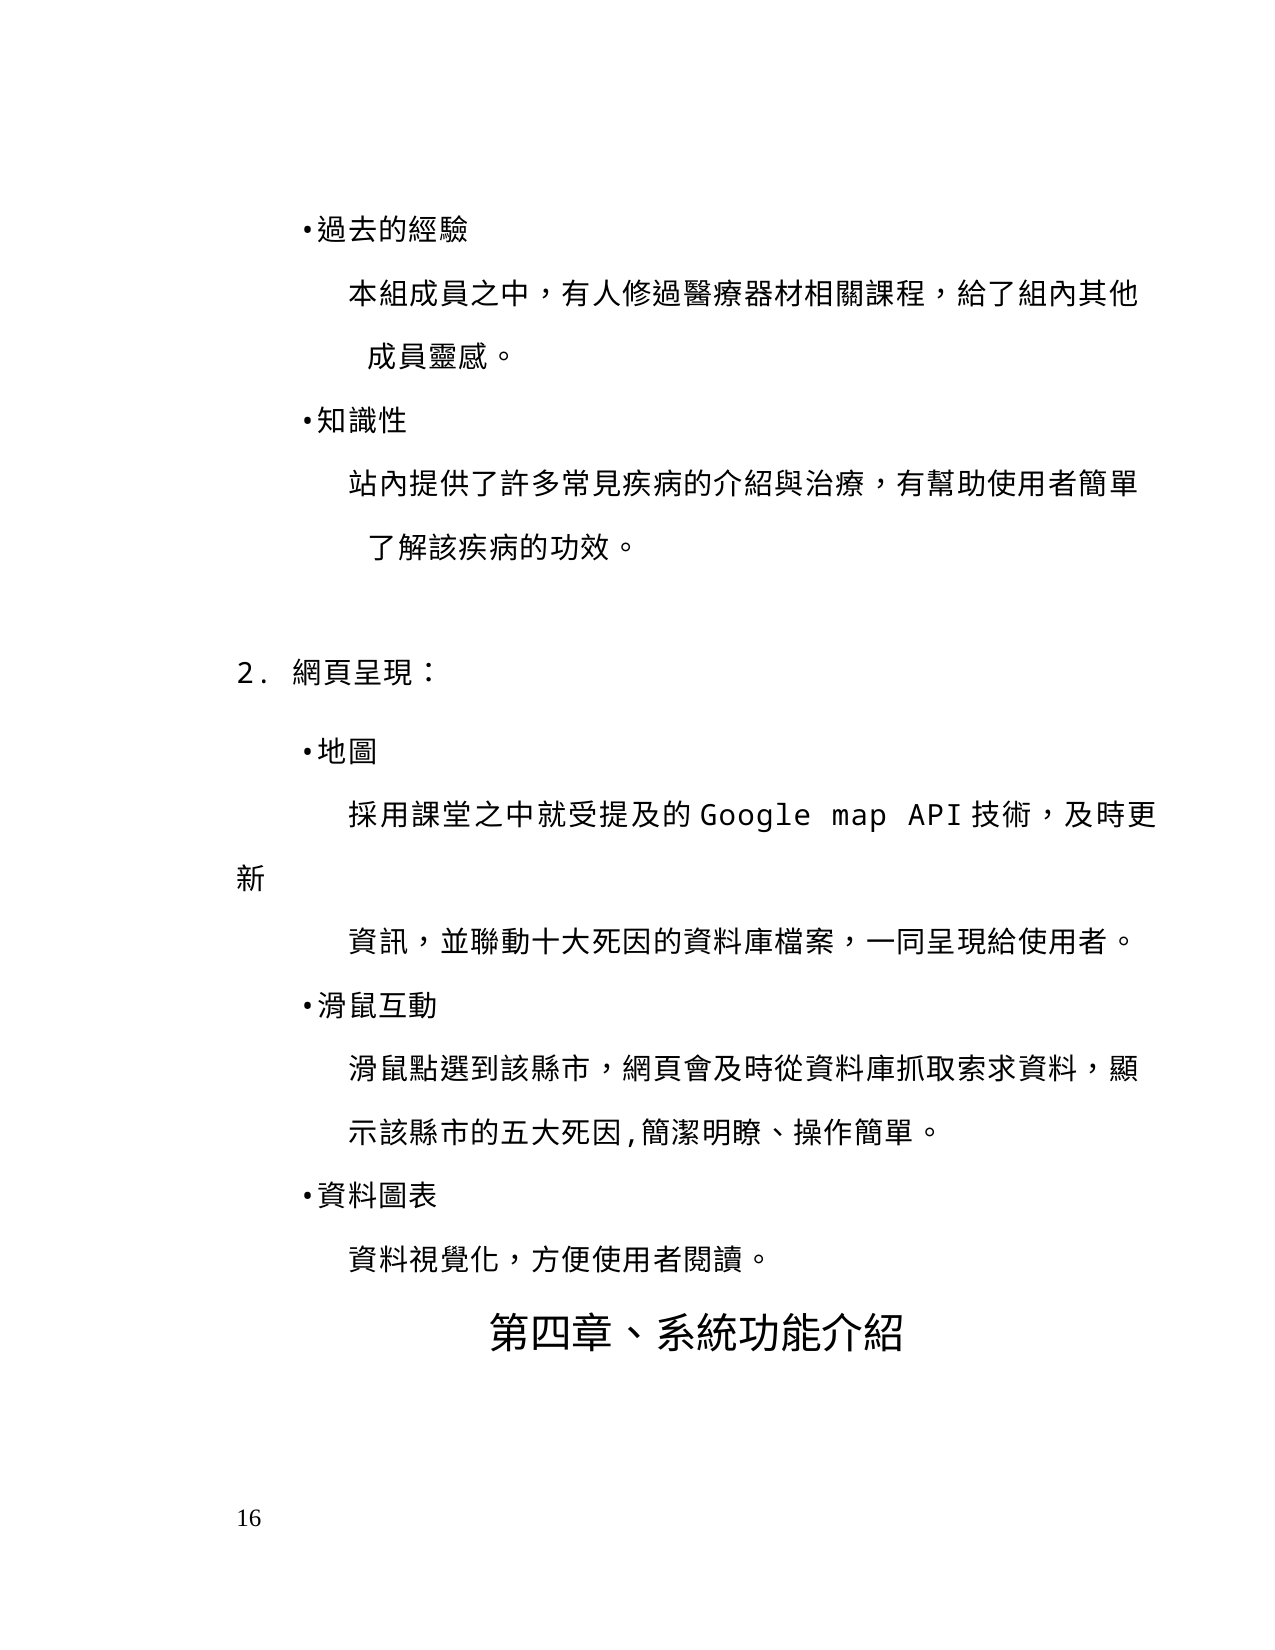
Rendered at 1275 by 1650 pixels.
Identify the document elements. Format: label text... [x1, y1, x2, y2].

text 第四章、系統功能介紹 [236, 1300, 1157, 1360]
text 採用課堂之中就受提及的Google map API技術，及時更新 [236, 792, 1157, 898]
text •地圖 [236, 728, 1157, 771]
text 成員靈感。 [236, 334, 1157, 376]
text 2. 網頁呈現： [236, 650, 1157, 692]
text •滑鼠互動 [236, 982, 1157, 1025]
text •過去的經驗 [236, 207, 1157, 249]
text 了解該疾病的功效。 [236, 524, 1157, 567]
text 資料視覺化，方便使用者閱讀。 [236, 1236, 1157, 1279]
text 示該縣市的五大死因,簡潔明瞭、操作簡單。 [236, 1109, 1157, 1152]
text 站內提供了許多常見疾病的介紹與治療，有幫助使用者簡單 [236, 461, 1157, 503]
text •知識性 [236, 397, 1157, 440]
text 滑鼠點選到該縣市，網頁會及時從資料庫抓取索求資料，顯 [236, 1046, 1157, 1088]
text 資訊，並聯動十大死因的資料庫檔案，一同呈現給使用者。 [236, 919, 1157, 961]
text 本組成員之中，有人修過醫療器材相關課程，給了組內其他 [236, 270, 1157, 313]
text •資料圖表 [236, 1173, 1157, 1215]
